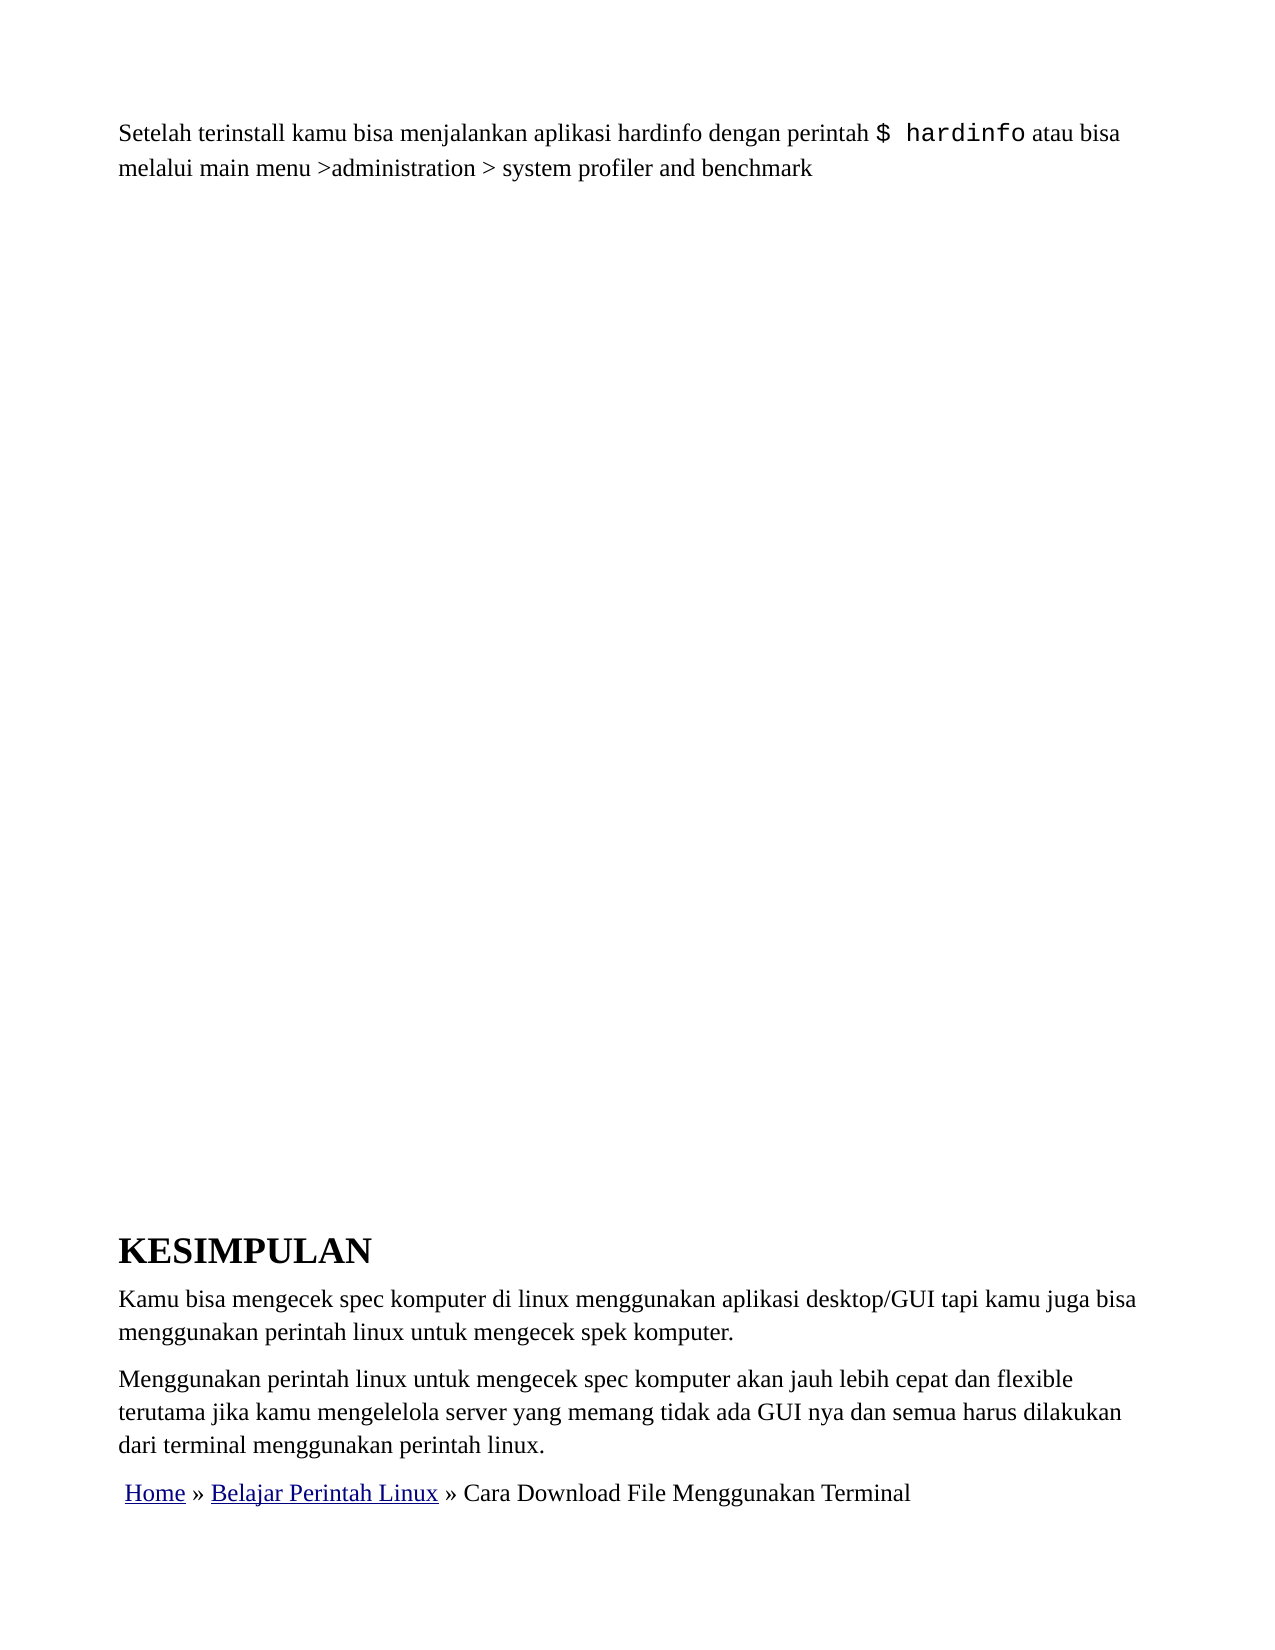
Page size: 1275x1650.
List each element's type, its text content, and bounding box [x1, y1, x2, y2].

text Menggunakan perintah linux untuk mengecek spec komputer akan jauh lebih cepat dan flexible terutama jika kamu mengelelola server yang memang tidak ada GUI nya dan semua harus dilakukan dari terminal menggunakan perintah linux. [118, 1364, 1157, 1459]
text Setelah terinstall kamu bisa menjalankan aplikasi hardinfo dengan perintah $ hardinfo atau bisa melalui main menu >administration > system profiler and benchmark [118, 118, 1157, 182]
text Kamu bisa mengecek spec komputer di linux menggunakan aplikasi desktop/GUI tapi kamu juga bisa menggunakan perintah linux untuk mengecek spek komputer. [118, 1284, 1157, 1345]
subtitle KESIMPULAN [118, 1228, 1157, 1271]
text Home » Belajar Perintah Linux » Cara Download File Menggunakan Terminal [118, 1478, 1157, 1507]
